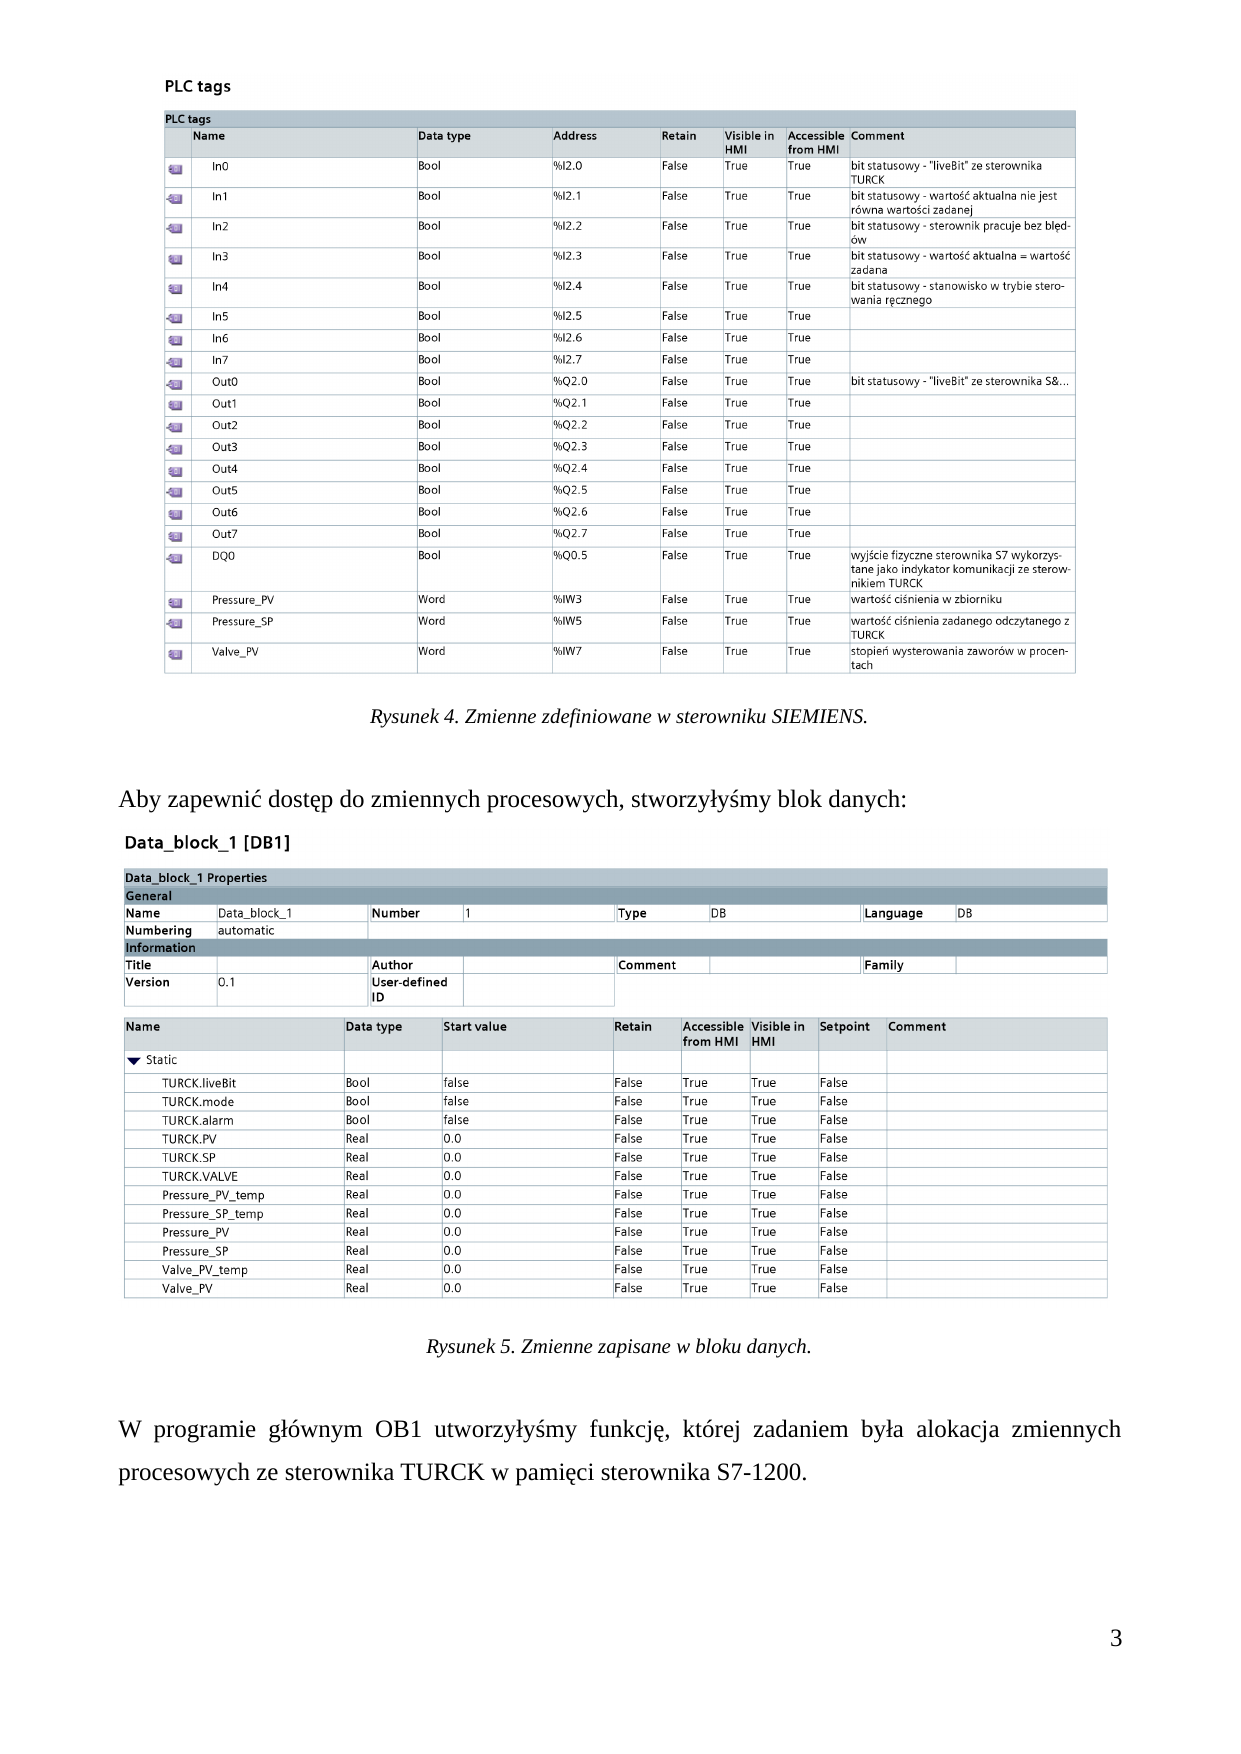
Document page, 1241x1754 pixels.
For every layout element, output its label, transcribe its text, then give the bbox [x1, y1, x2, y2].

text Rysunek 4. Zmienne zdefiniowane w sterowniku SIEMIENS. [118, 704, 1122, 728]
picture [118, 827, 1110, 1308]
text Aby zapewnić dostęp do zmiennych procesowych, stworzyłyśmy blok danych: [118, 784, 1122, 813]
picture [161, 73, 1079, 678]
text Rysunek 5. Zmienne zapisane w bloku danych. [118, 1334, 1122, 1358]
text W programie głównym OB1 utworzyłyśmy funkcję, której zadaniem była alokacja zmiennych procesowych ze sterownika TURCK w pamięci sterownika S7-1200. [118, 1414, 1122, 1486]
